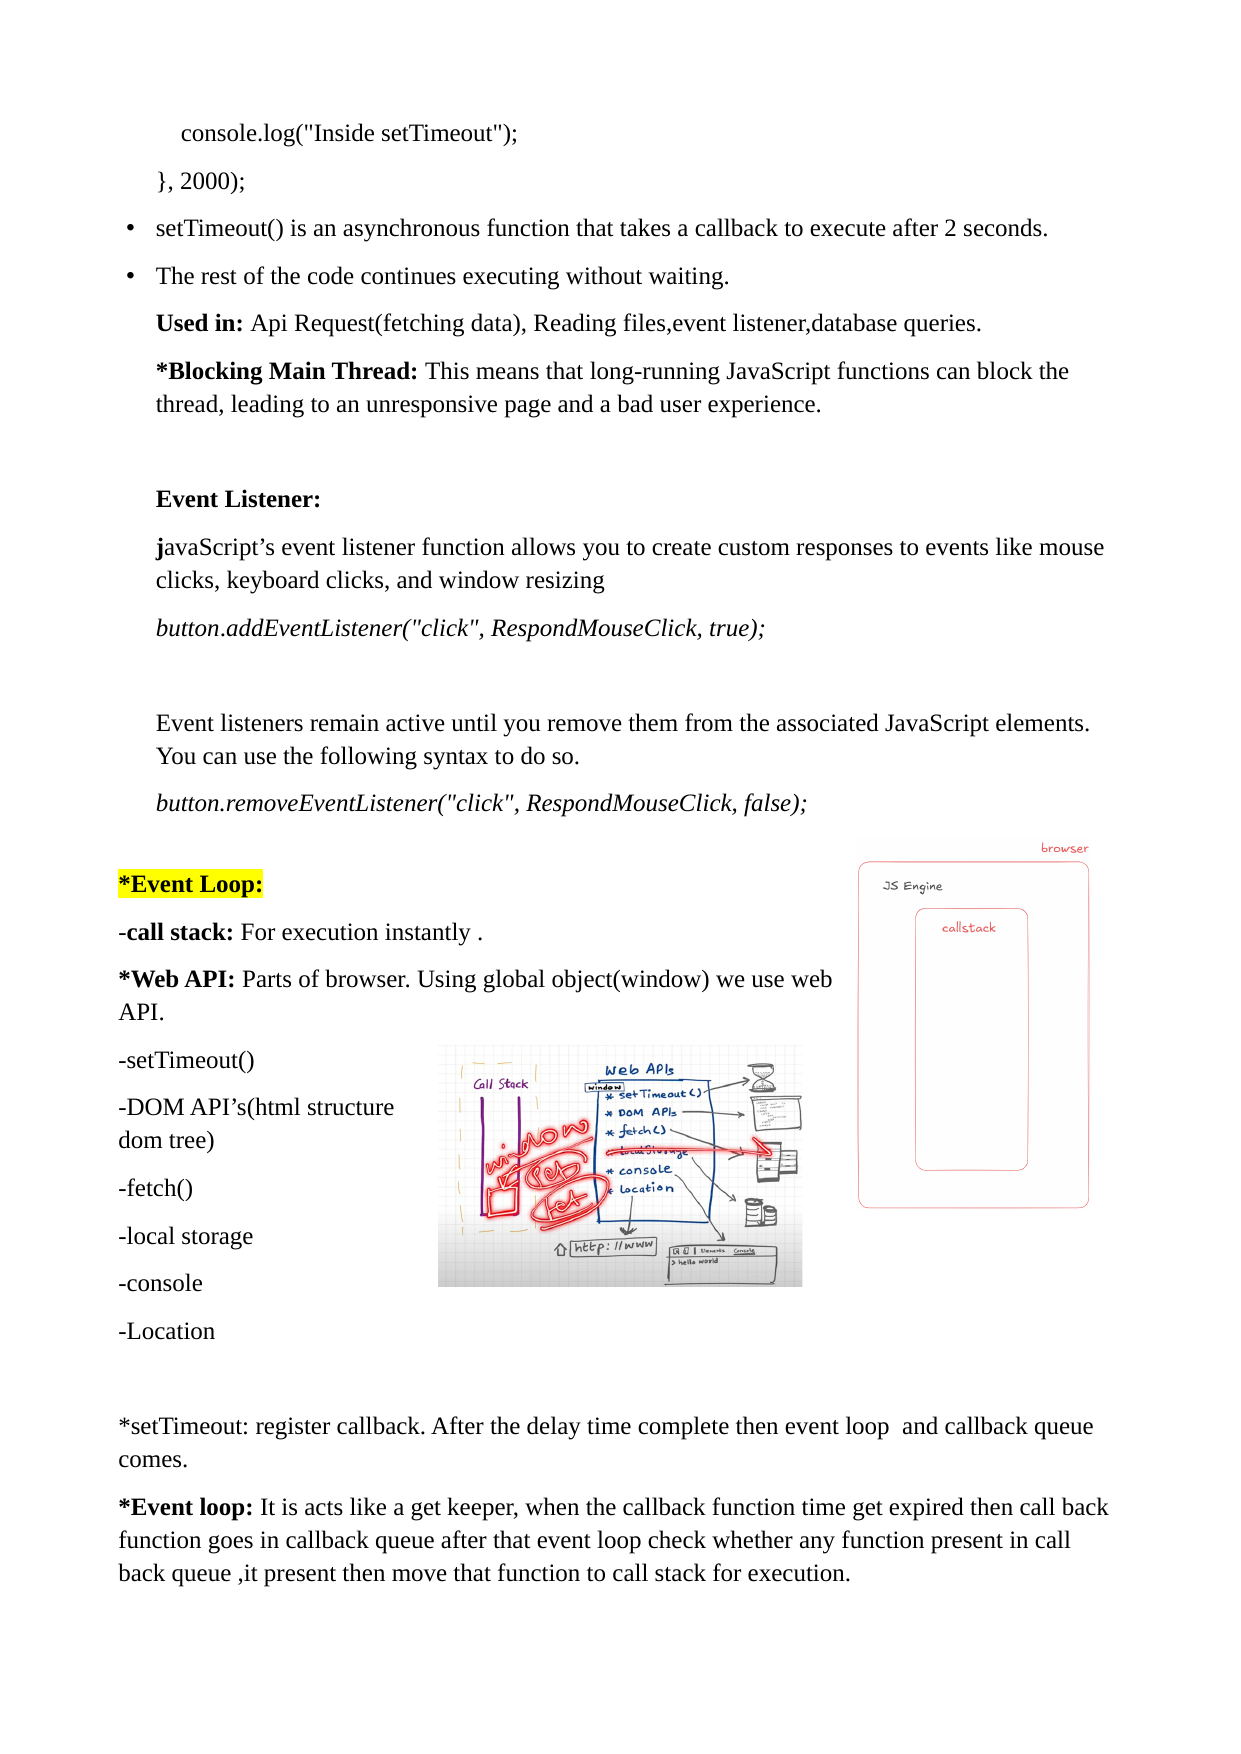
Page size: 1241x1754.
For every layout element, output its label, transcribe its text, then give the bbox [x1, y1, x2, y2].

text [803, 1045, 855, 1074]
text }, 2000); [156, 166, 1122, 194]
text -fetch() [118, 1173, 438, 1202]
text Event Listener: [156, 484, 1122, 513]
text -local storage [118, 1221, 438, 1249]
text -console [118, 1268, 1122, 1297]
text *setTimeout: register callback. After the delay time complete then event loop and callback queue comes. [118, 1411, 1122, 1473]
text [1092, 1173, 1122, 1202]
picture [855, 837, 1092, 1211]
list setTimeout() is an asynchronous function that takes a callback to execute after 2 seconds. [156, 213, 1122, 242]
text javaScript’s event listener function allows you to create custom responses to events like mouse clicks, keyboard clicks, and window resizing [156, 532, 1122, 594]
text -setTimeout() [118, 1045, 438, 1074]
list The rest of the code continues executing without waiting. [156, 261, 1122, 290]
text [1092, 1045, 1122, 1074]
text [803, 1173, 855, 1202]
text Event listeners remain active until you remove them from the associated JavaScript elements. You can use the following syntax to do so. [156, 708, 1122, 769]
text [803, 1092, 855, 1154]
text *Blocking Main Thread: This means that long-running JavaScript functions can block the thread, leading to an unresponsive page and a bad user experience. [156, 356, 1122, 418]
text [1092, 1092, 1122, 1154]
picture [438, 1045, 803, 1287]
text *Event Loop: [118, 836, 1122, 898]
text [1092, 964, 1122, 1026]
text [1092, 917, 1122, 945]
text *Event loop: It is acts like a get keeper, when the callback function time get expired then call back function goes in callback queue after that event loop check whether any function present in call back queue ,it present then move that function to call stack for execution. [118, 1492, 1122, 1587]
text button.addEventListener("click", RespondMouseClick, true); [156, 613, 1122, 641]
text console.log("Inside setTimeout"); [156, 118, 1122, 147]
text -call stack: For execution instantly . [118, 917, 855, 945]
text -DOM API’s(html structure dom tree) [118, 1092, 438, 1154]
text [803, 1221, 1122, 1249]
text *Web API: Parts of browser. Using global object(window) we use web API. [118, 964, 855, 1026]
text button.removeEventListener("click", RespondMouseClick, false); [118, 788, 1122, 817]
text -Location [118, 1316, 1122, 1345]
text Used in: Api Request(fetching data), Reading files,event listener,database queries. [156, 308, 1122, 337]
